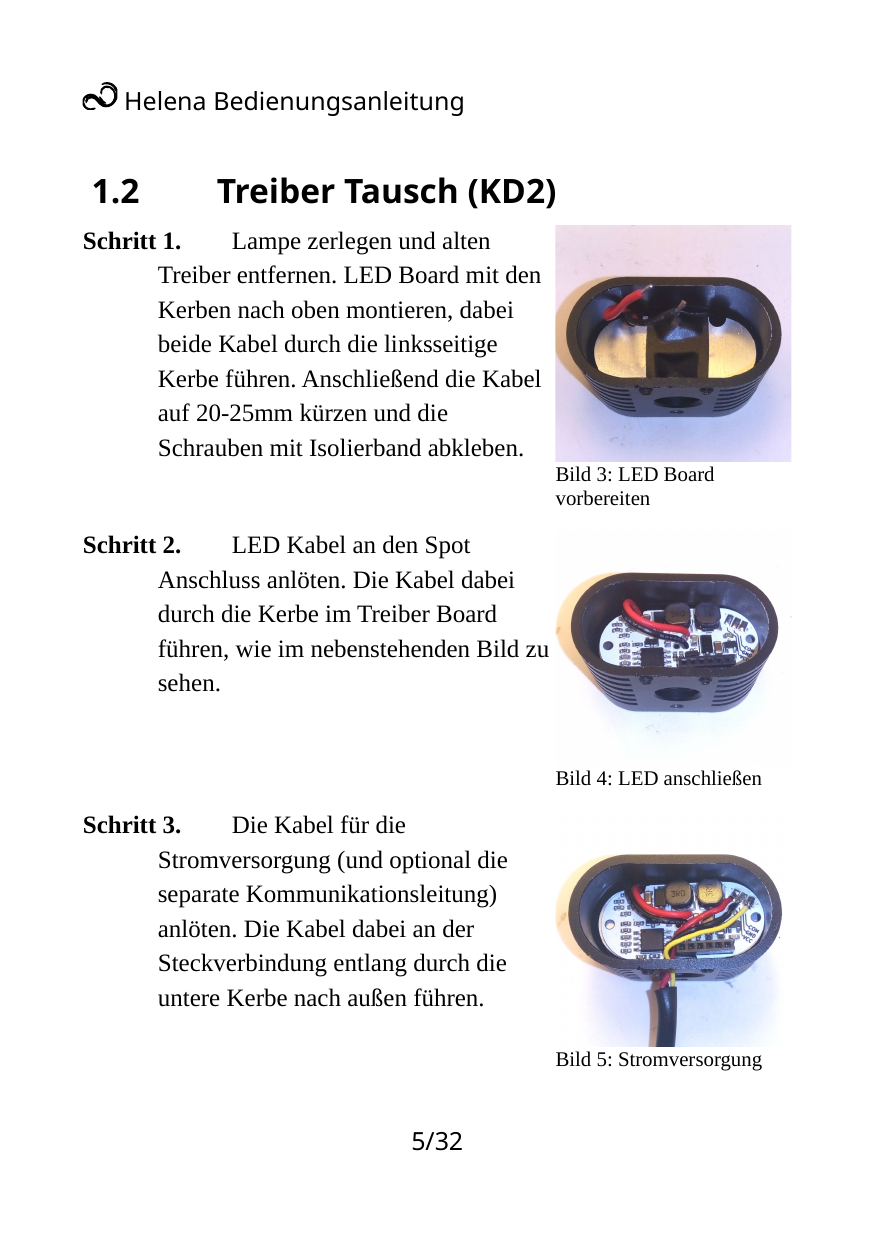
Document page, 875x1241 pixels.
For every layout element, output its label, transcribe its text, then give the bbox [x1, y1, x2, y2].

picture [555, 225, 792, 462]
subtitle Treiber Tausch (KD2) [83, 167, 791, 213]
picture [555, 810, 792, 1047]
list Lampe zerlegen und alten Treiber entfernen. LED Board mit den Kerben nach oben montieren, dabei beide Kabel durch die linksseitige Kerbe führen. Anschließend die Kabel auf 20-25mm kürzen und die Schrauben mit Isolierband abkleben. [83, 226, 555, 510]
list Bild 5: Stromversorgung [555, 1047, 791, 1071]
picture [555, 530, 792, 767]
list Bild 3: LED Board vorbereiten [555, 462, 791, 510]
list Bild 4: LED anschließen [555, 767, 791, 790]
list Die Kabel für die Stromversorgung (und optional die separate Kommunikationsleitung) anlöten. Die Kabel dabei an der Steckverbindung entlang durch die untere Kerbe nach außen führen. [83, 811, 555, 1071]
list LED Kabel an den Spot Anschluss anlöten. Die Kabel dabei durch die Kerbe im Treiber Board führen, wie im nebenstehenden Bild zu sehen. [83, 530, 555, 790]
